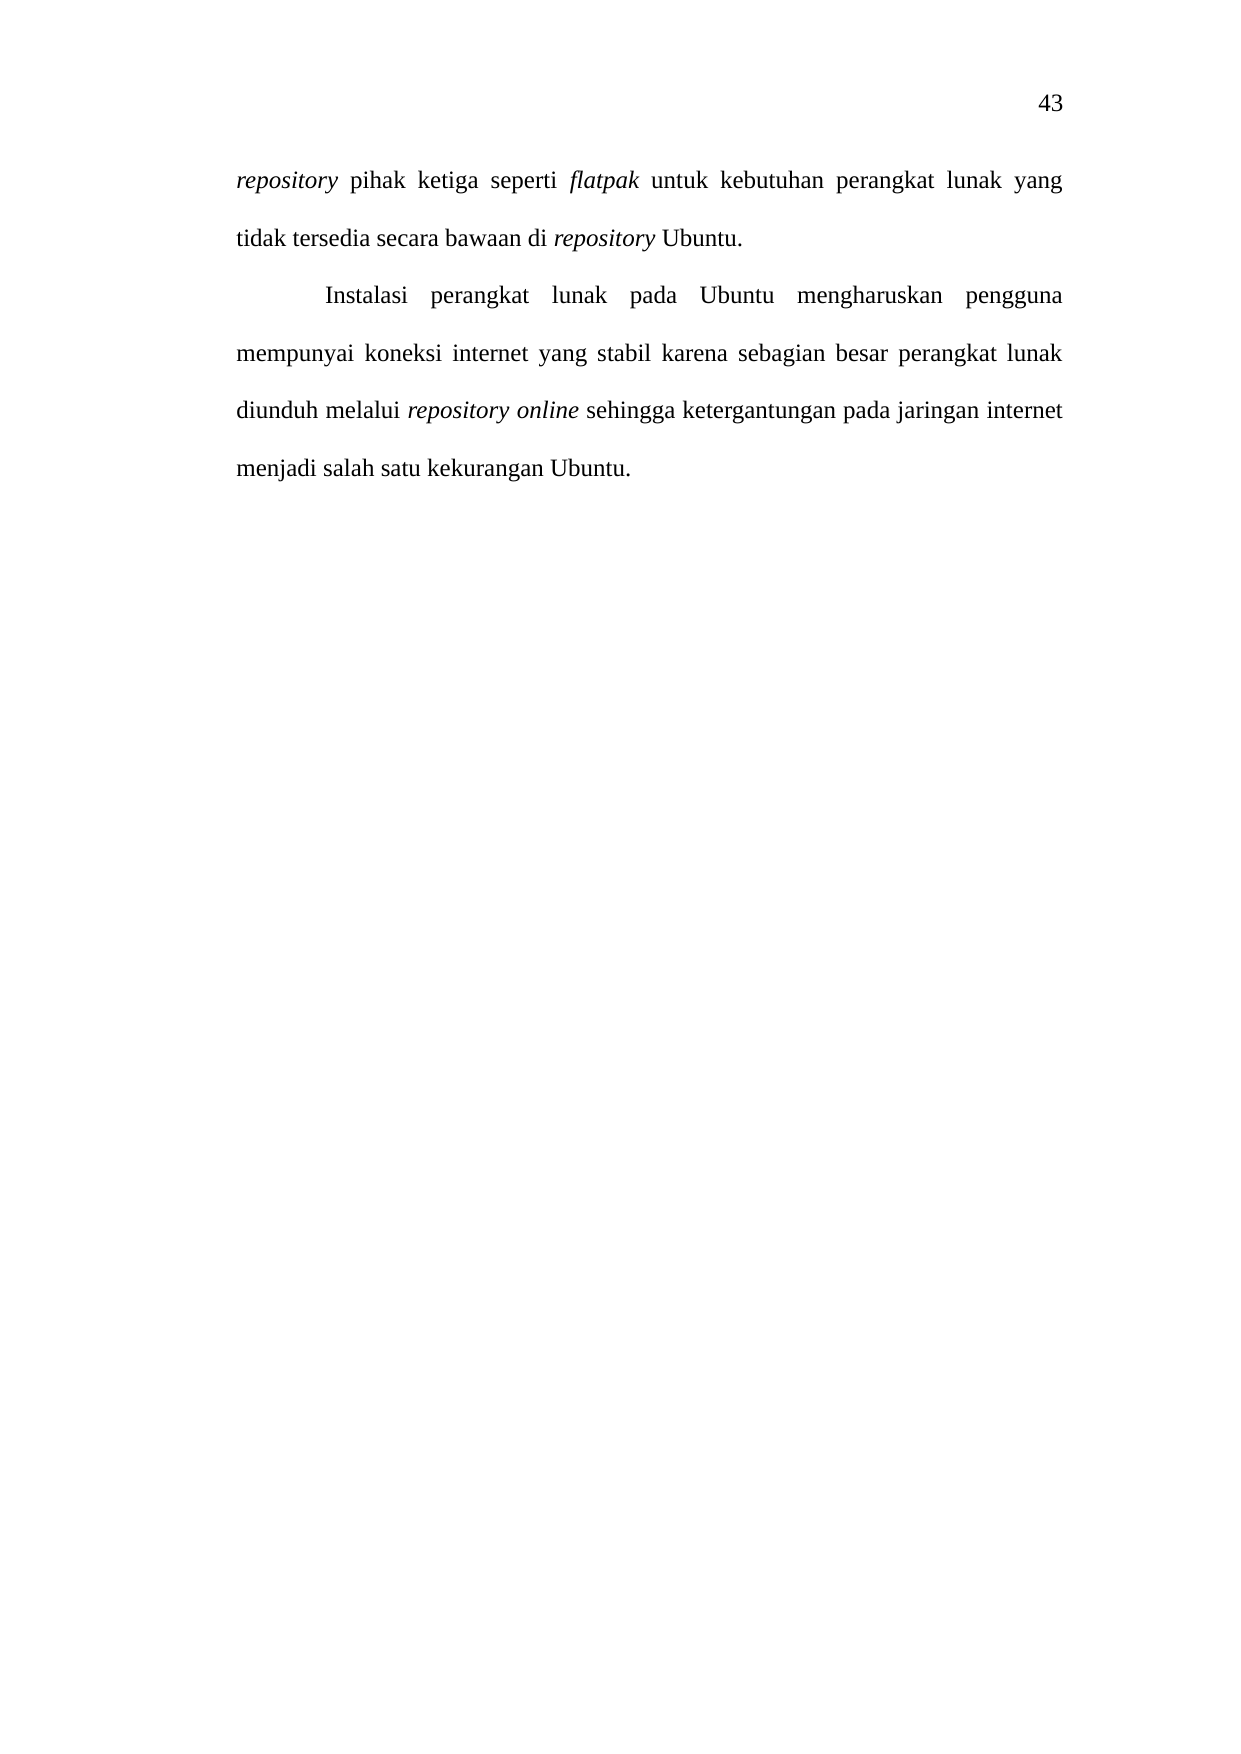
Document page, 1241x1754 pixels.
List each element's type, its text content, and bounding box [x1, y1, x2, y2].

text repository pihak ketiga seperti flatpak untuk kebutuhan perangkat lunak yang tidak tersedia secara bawaan di repository Ubuntu. [236, 165, 1063, 252]
text Instalasi perangkat lunak pada Ubuntu mengharuskan pengguna mempunyai koneksi internet yang stabil karena sebagian besar perangkat lunak diunduh melalui repository online sehingga ketergantungan pada jaringan internet menjadi salah satu kekurangan Ubuntu. [236, 280, 1063, 482]
